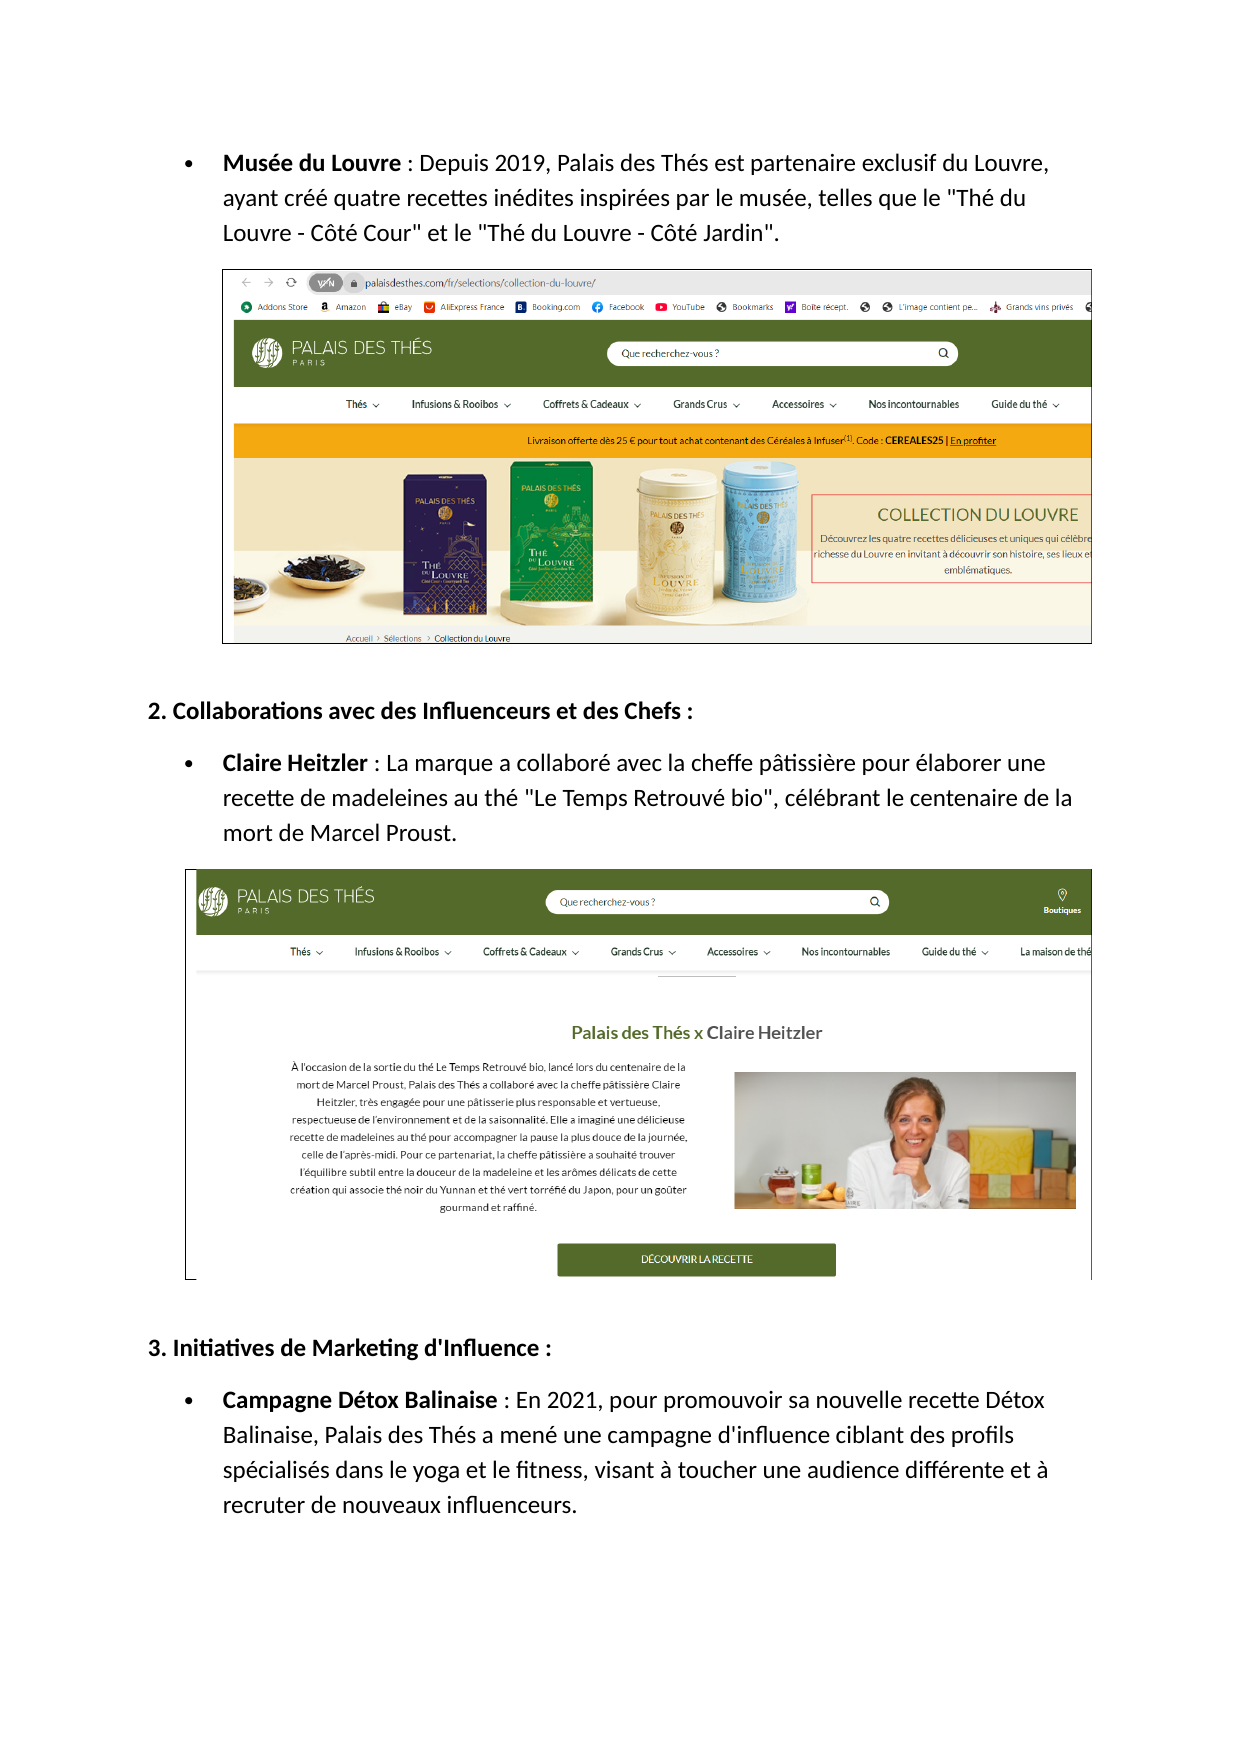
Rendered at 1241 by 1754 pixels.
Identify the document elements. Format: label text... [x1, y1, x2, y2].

list Claire Heitzler : La marque a collaboré avec la cheffe pâtissière pour élaborer une recette de madeleines au thé "Le Temps Retrouvé bio", célébrant le centenaire de la mort de Marcel Proust. [185, 747, 1093, 847]
list Musée du Louvre : Depuis 2019, Palais des Thés est partenaire exclusif du Louvre, ayant créé quatre recettes inédites inspirées par le musée, telles que le "Thé du Louvre - Côté Cour" et le "Thé du Louvre - Côté Jardin". [185, 148, 1093, 248]
text 3. Initiatives de Marketing d'Influence : [148, 1332, 1093, 1363]
list Campagne Détox Balinaise : En 2021, pour promouvoir sa nouvelle recette Détox Balinaise, Palais des Thés a mené une campagne d'influence ciblant des profils spécialisés dans le yoga et le fitness, visant à toucher une audience différente et à recruter de nouveaux influenceurs. [185, 1384, 1093, 1519]
text 2. Collaborations avec des Influenceurs et des Chefs : [148, 695, 1093, 726]
table_header [223, 270, 233, 643]
table_header [186, 870, 196, 1279]
